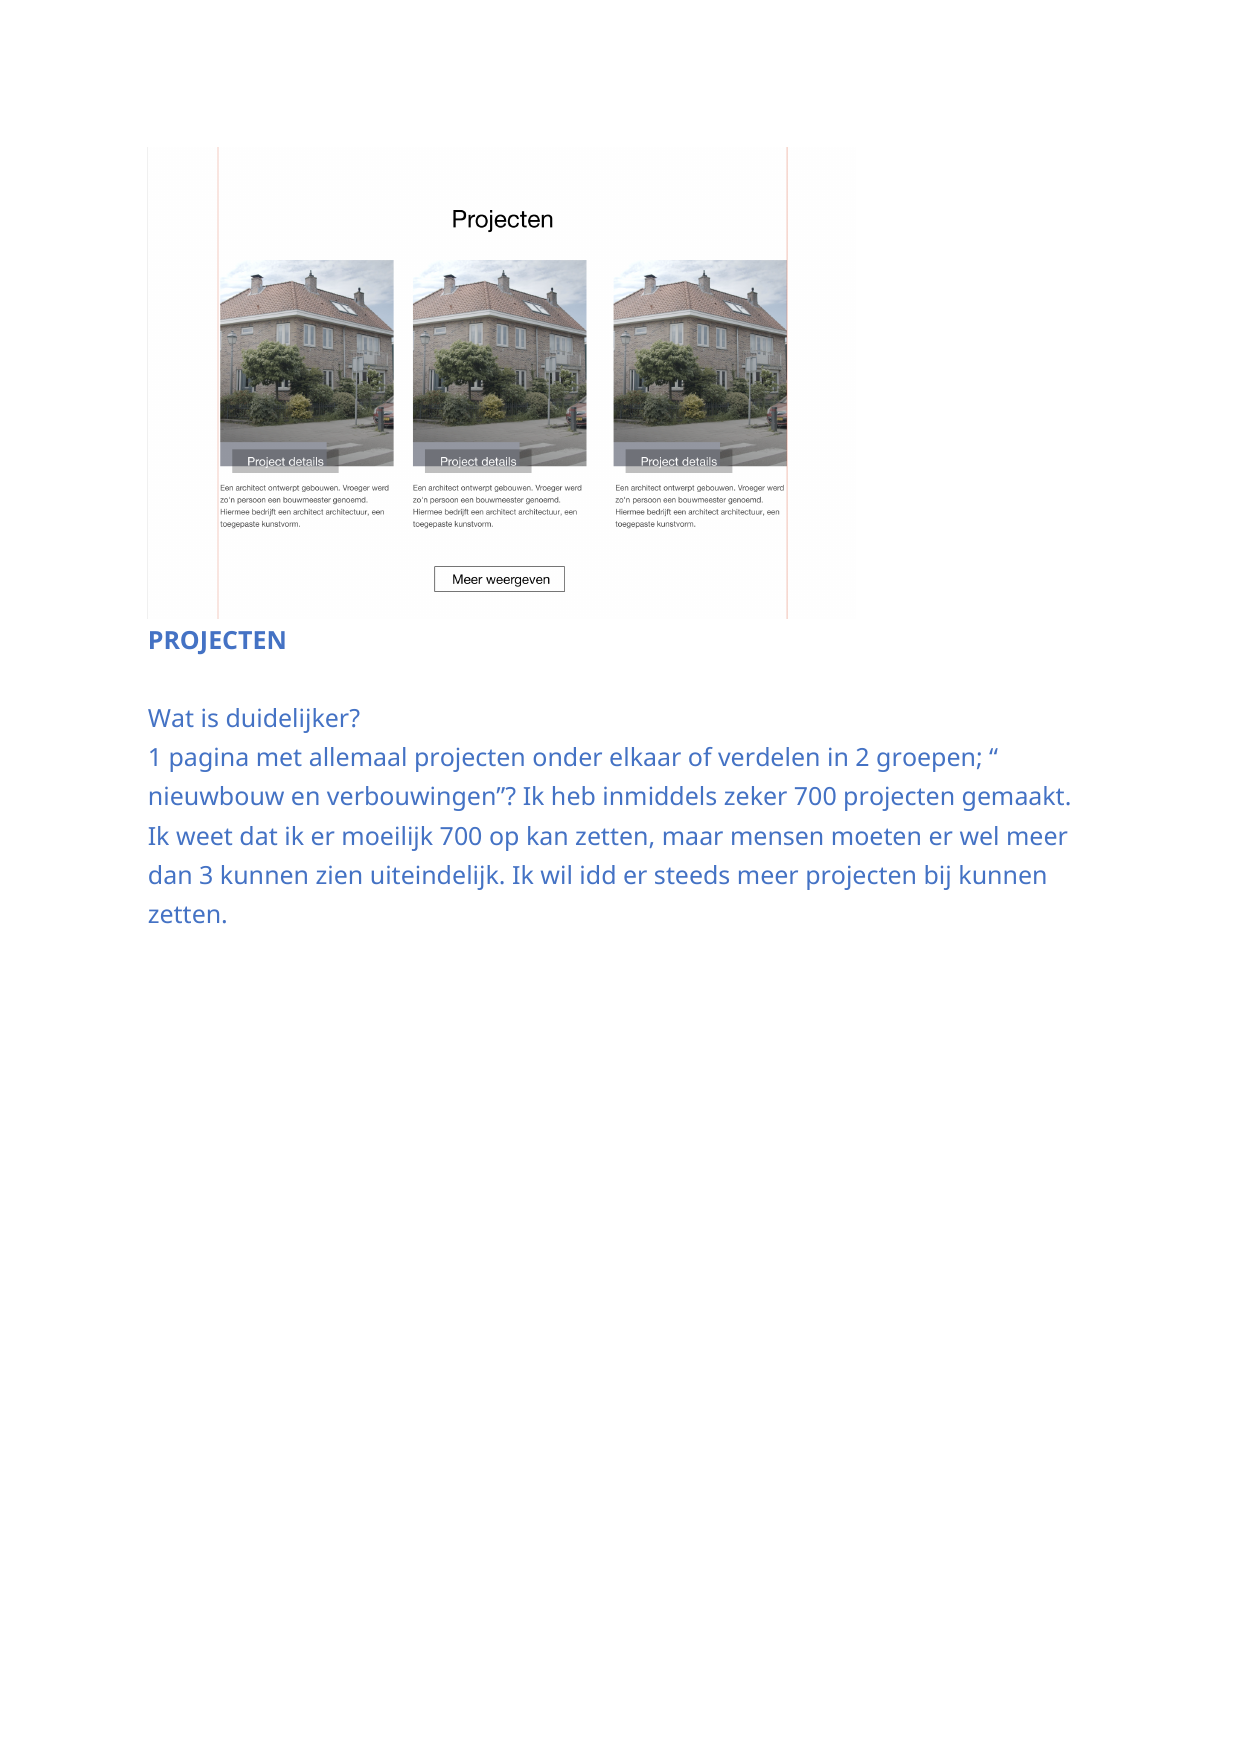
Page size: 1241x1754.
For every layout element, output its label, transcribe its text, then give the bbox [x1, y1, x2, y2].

text 1 pagina met allemaal projecten onder elkaar of verdelen in 2 groepen; “ nieuwbouw en verbouwingen”? Ik heb inmiddels zeker 700 projecten gemaakt. Ik weet dat ik er moeilijk 700 op kan zetten, maar mensen moeten er wel meer dan 3 kunnen zien uiteindelijk. Ik wil idd er steeds meer projecten bij kunnen zetten. [148, 740, 1093, 931]
text PROJECTEN [148, 622, 1093, 656]
text Wat is duidelijker? [148, 701, 1093, 735]
